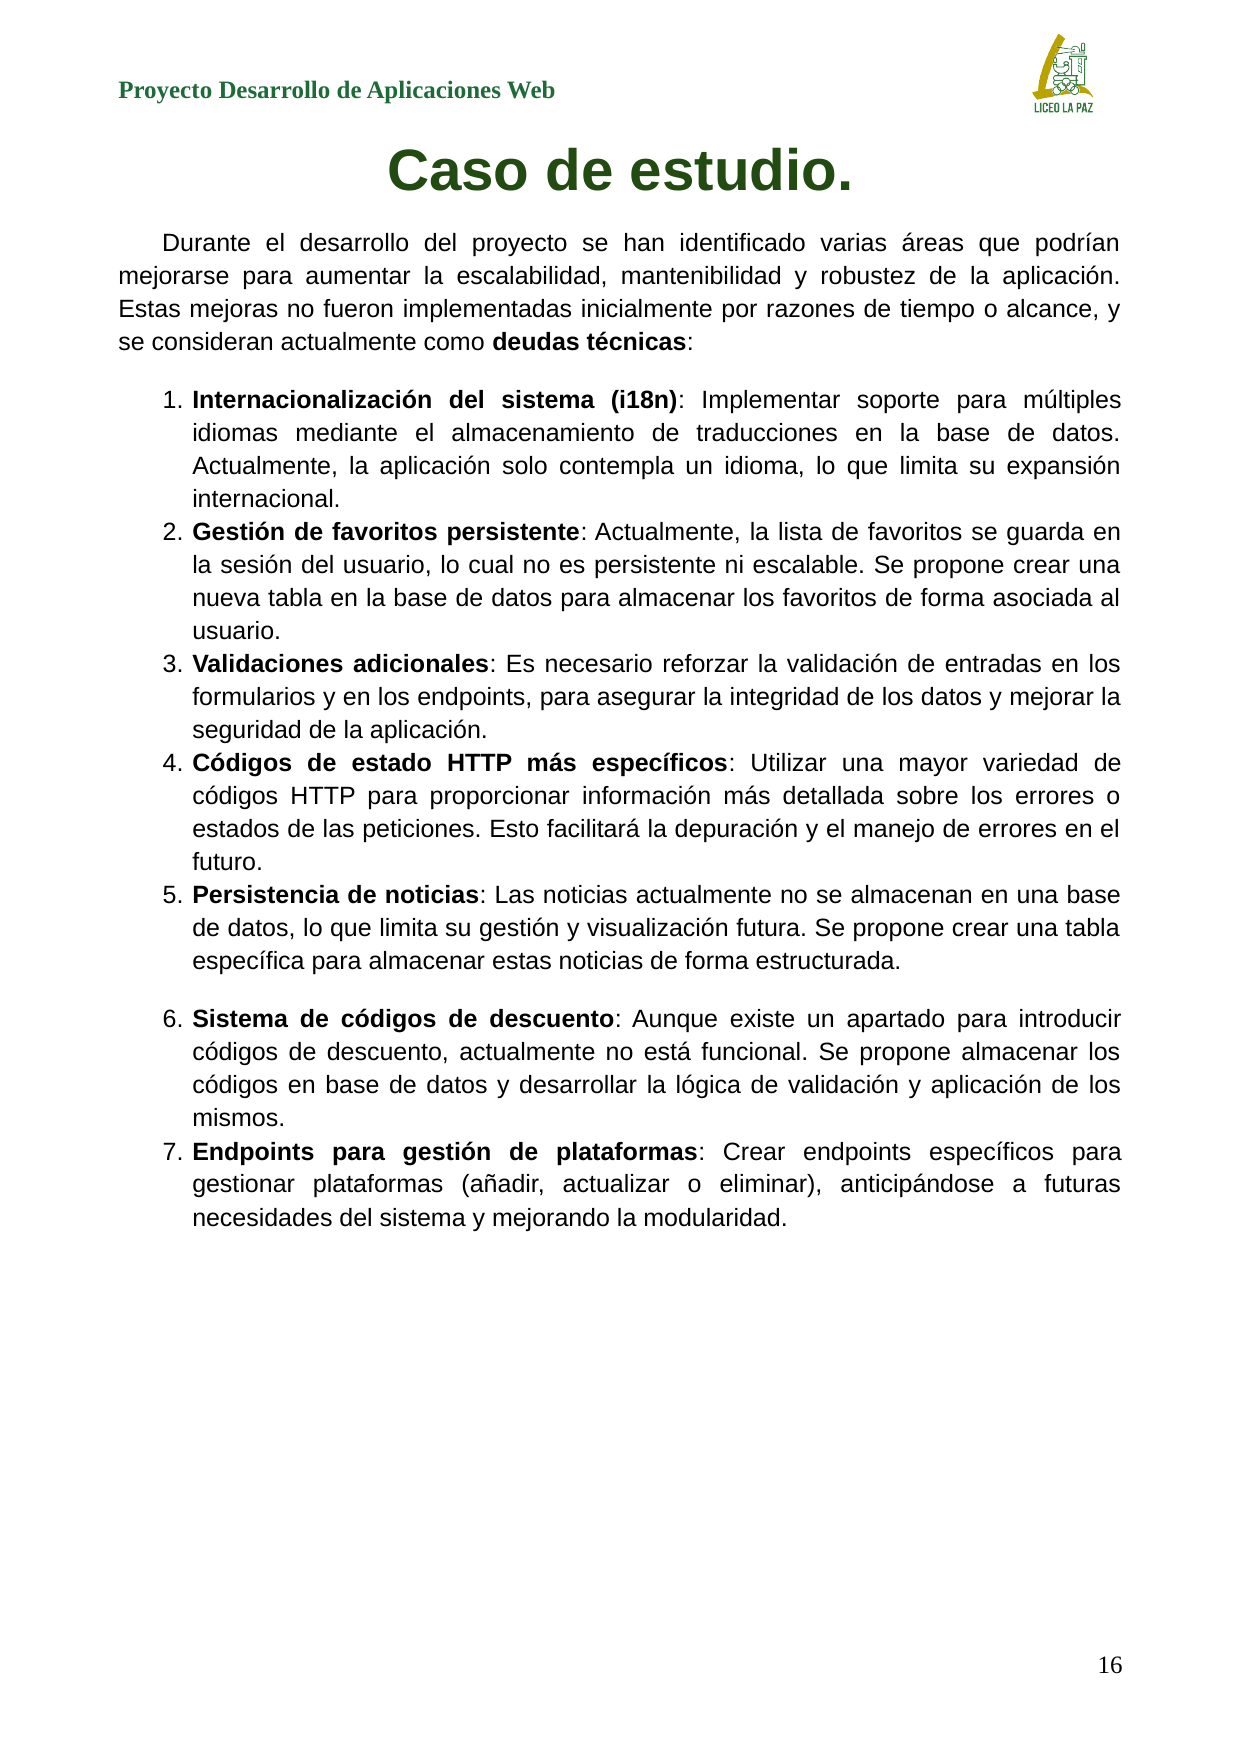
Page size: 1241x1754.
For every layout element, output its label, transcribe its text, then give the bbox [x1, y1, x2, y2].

picture [1025, 26, 1100, 121]
list Validaciones adicionales: Es necesario reforzar la validación de entradas en los formularios y en los endpoints, para asegurar la integridad de los datos y mejorar la seguridad de la aplicación. [162, 649, 1122, 744]
list Sistema de códigos de descuento: Aunque existe un apartado para introducir códigos de descuento, actualmente no está funcional. Se propone almacenar los códigos en base de datos y desarrollar la lógica de validación y aplicación de los mismos. [162, 1004, 1122, 1132]
subtitle Caso de estudio. [118, 136, 1122, 203]
list Endpoints para gestión de plataformas: Crear endpoints específicos para gestionar plataformas (añadir, actualizar o eliminar), anticipándose a futuras necesidades del sistema y mejorando la modularidad. [162, 1136, 1122, 1231]
list Internacionalización del sistema (i18n): Implementar soporte para múltiples idiomas mediante el almacenamiento de traducciones en la base de datos. Actualmente, la aplicación solo contempla un idioma, lo que limita su expansión internacional. [162, 385, 1122, 513]
text Durante el desarrollo del proyecto se han identificado varias áreas que podrían mejorarse para aumentar la escalabilidad, mantenibilidad y robustez de la aplicación. Estas mejoras no fueron implementadas inicialmente por razones de tiempo o alcance, y se consideran actualmente como deudas técnicas: [118, 228, 1122, 356]
list Gestión de favoritos persistente: Actualmente, la lista de favoritos se guarda en la sesión del usuario, lo cual no es persistente ni escalable. Se propone crear una nueva tabla en la base de datos para almacenar los favoritos de forma asociada al usuario. [162, 517, 1122, 645]
list Códigos de estado HTTP más específicos: Utilizar una mayor variedad de códigos HTTP para proporcionar información más detallada sobre los errores o estados de las peticiones. Esto facilitará la depuración y el manejo de errores en el futuro. [162, 748, 1122, 876]
list Persistencia de noticias: Las noticias actualmente no se almacenan en una base de datos, lo que limita su gestión y visualización futura. Se propone crear una tabla específica para almacenar estas noticias de forma estructurada. [162, 880, 1122, 975]
